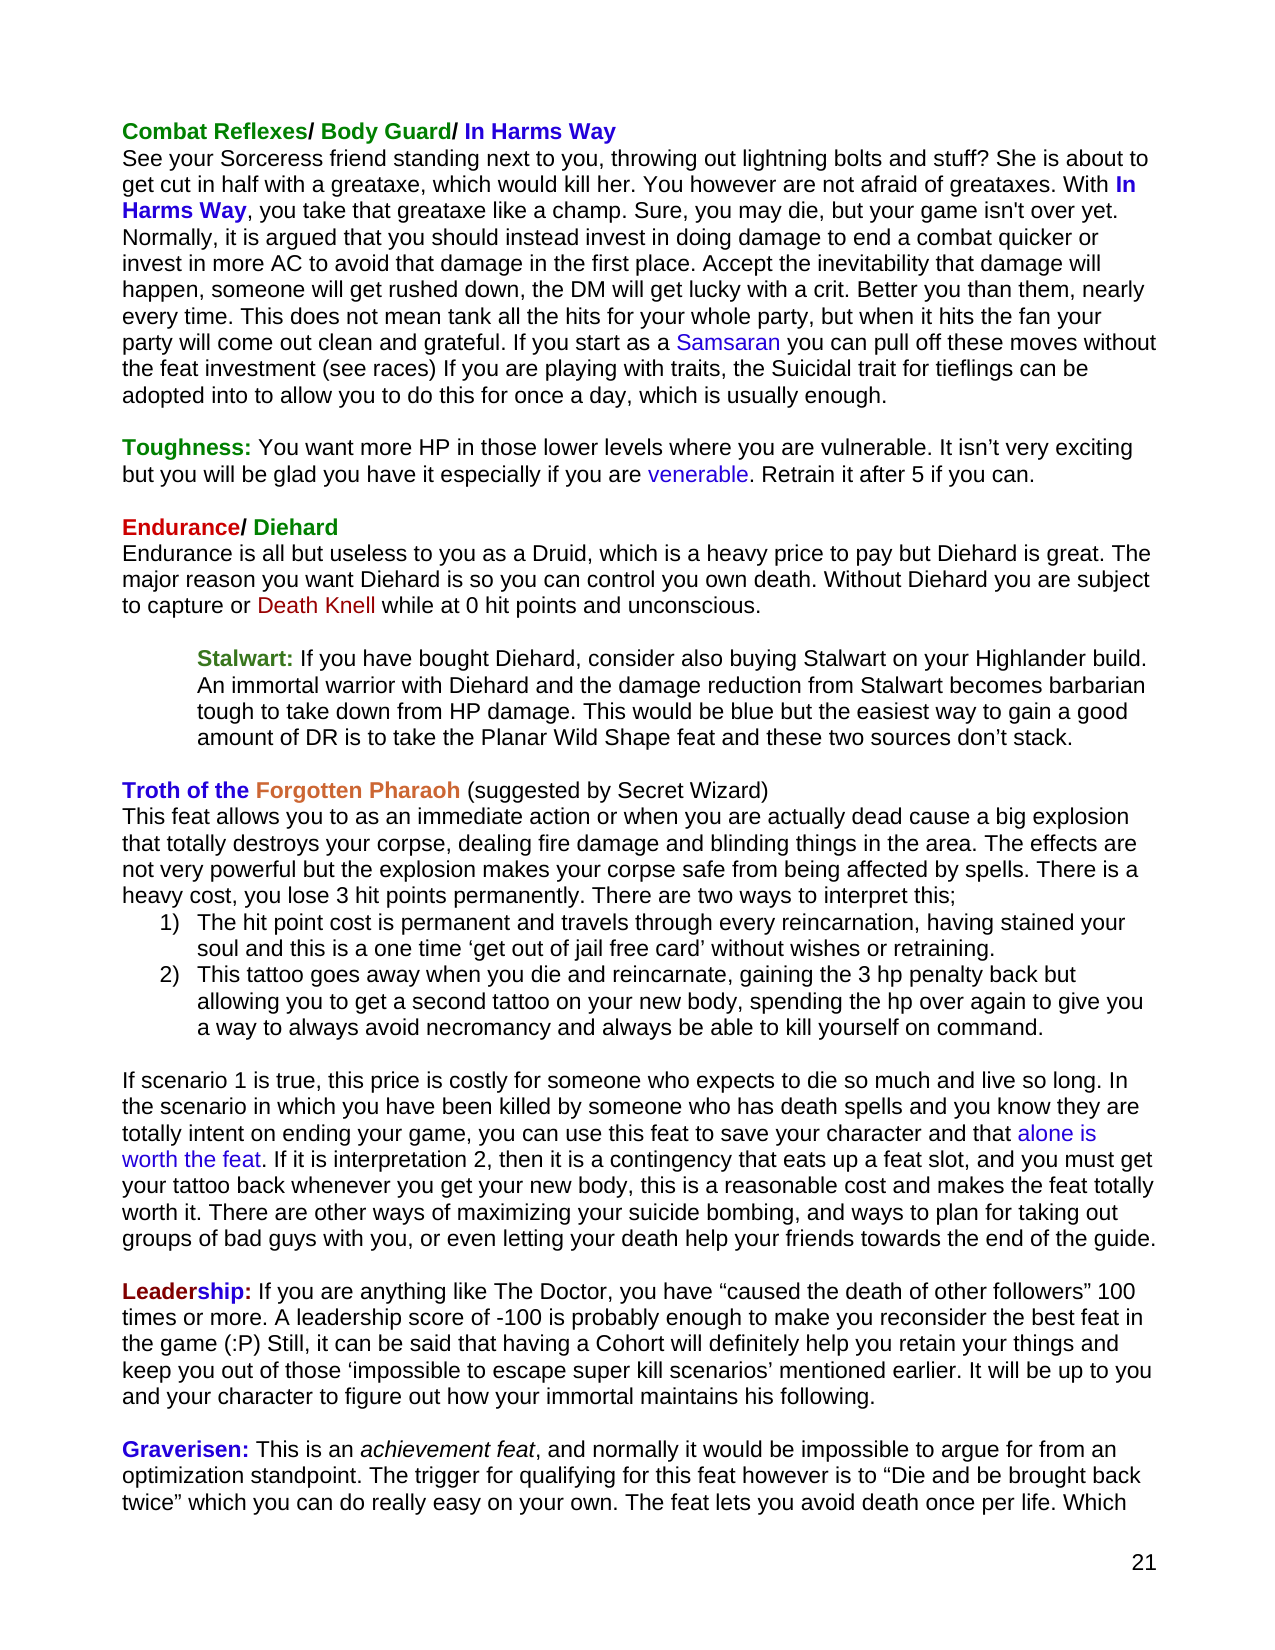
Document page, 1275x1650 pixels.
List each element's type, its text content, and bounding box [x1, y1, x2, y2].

text Troth of the Forgotten Pharaoh (suggested by Secret Wizard) [122, 777, 1157, 803]
text This feat allows you to as an immediate action or when you are actually dead cause a big explosion that totally destroys your corpse, dealing fire damage and blinding things in the area. The effects are not very powerful but the explosion makes your corpse safe from being affected by spells. There is a heavy cost, you lose 3 hit points permanently. There are two ways to interpret this; [122, 803, 1157, 909]
text Endurance is all but useless to you as a Druid, which is a heavy price to pay but Diehard is great. The major reason you want Diehard is so you can control you own death. Without Diehard you are subject to capture or Death Knell while at 0 hit points and unconscious. [122, 540, 1157, 619]
text If scenario 1 is true, this price is costly for someone who expects to die so much and live so long. In the scenario in which you have been killed by someone who has death spells and you know they are totally intent on ending your game, you can use this feat to save your character and that alone is worth the feat. If it is interpretation 2, then it is a contingency that eats up a feat slot, and you must get your tattoo back whenever you get your new body, this is a reasonable cost and makes the feat totally worth it. There are other ways of maximizing your suicide bombing, and ways to plan for taking out groups of bad guys with you, or even letting your death help your friends towards the end of the guide. [122, 1067, 1157, 1251]
text See your Sorceress friend standing next to you, throwing out lightning bolts and stuff? She is about to get cut in half with a greataxe, which would kill her. You however are not afraid of greataxes. With In Harms Way, you take that greataxe like a champ. Sure, you may die, but your game isn't over yet. Normally, it is argued that you should instead invest in doing damage to end a combat quicker or invest in more AC to avoid that damage in the first place. Accept the inevitability that damage will happen, someone will get rushed down, the DM will get lucky with a crit. Better you than them, nearly every time. This does not mean tank all the hits for your whole party, but when it hits the fan your party will come out clean and grateful. If you start as a Samsaran you can pull off these moves without the feat investment (see races) If you are playing with traits, the Suicidal trait for tieflings can be adopted into to allow you to do this for once a day, which is usually enough. [122, 144, 1157, 408]
text Toughness: You want more HP in those lower levels where you are vulnerable. It isn’t very exciting but you will be glad you have it especially if you are venerable. Retrain it after 5 if you can. [122, 434, 1157, 487]
text Leadership: If you are anything like The Doctor, you have “caused the death of other followers” 100 times or more. A leadership score of -100 is probably enough to make you reconsider the best feat in the game (:P) Still, it can be said that having a Cohort will definitely help you retain your things and keep you out of those ‘impossible to escape super kill scenarios’ mentioned earlier. It will be up to you and your character to figure out how your immortal maintains his following. [122, 1278, 1157, 1409]
text Stalwart: If you have bought Diehard, consider also buying Stalwart on your Highlander build. An immortal warrior with Diehard and the damage reduction from Stalwart becomes barbarian tough to take down from HP damage. This would be blue but the easiest way to gain a good amount of DR is to take the Planar Wild Shape feat and these two sources don’t stack. [197, 645, 1157, 751]
list This tattoo goes away when you die and reincarnate, gaining the 3 hp penalty back but allowing you to get a second tattoo on your new body, spending the hp over again to give you a way to always avoid necromancy and always be able to kill yourself on command. [159, 961, 1157, 1041]
text Graverisen: This is an achievement feat, and normally it would be impossible to argue for from an optimization standpoint. The trigger for qualifying for this feat however is to “Die and be brought back twice” which you can do really easy on your own. The feat lets you avoid death once per life. Which [122, 1436, 1157, 1515]
list The hit point cost is permanent and travels through every reincarnation, having stained your soul and this is a one time ‘get out of jail free card’ without wishes or retraining. [159, 909, 1157, 961]
text Endurance/ Diehard [122, 513, 1157, 540]
text Combat Reflexes/ Body Guard/ In Harms Way [122, 118, 1157, 144]
